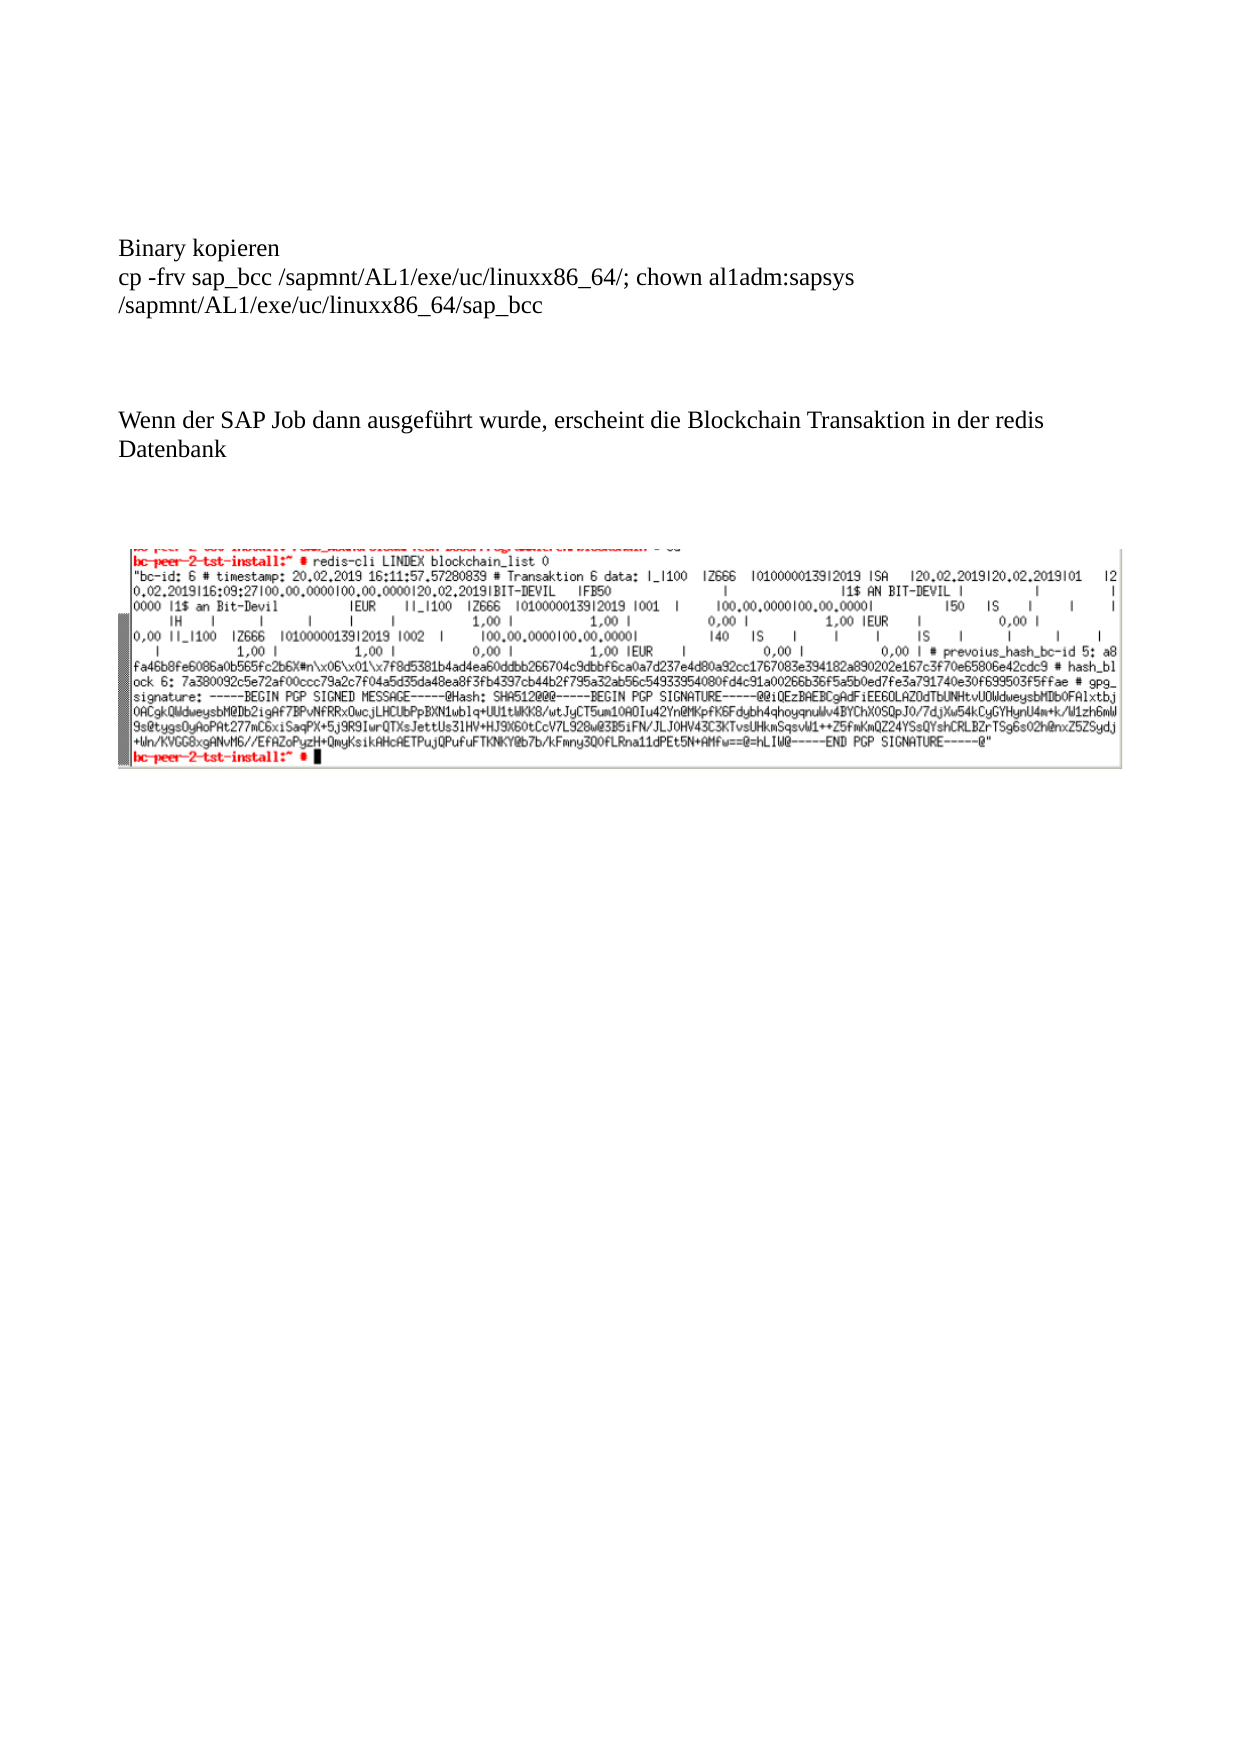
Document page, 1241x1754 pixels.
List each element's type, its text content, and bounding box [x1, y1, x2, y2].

picture [118, 549, 1123, 769]
text Wenn der SAP Job dann ausgeführt wurde, erscheint die Blockchain Transaktion in der redis Datenbank [118, 406, 1122, 463]
text Binary kopieren cp -frv sap_bcc /sapmnt/AL1/exe/uc/linuxx86_64/; chown al1adm:sapsys /sapmnt/AL1/exe/uc/linuxx86_64/sap_bcc [118, 233, 1122, 348]
